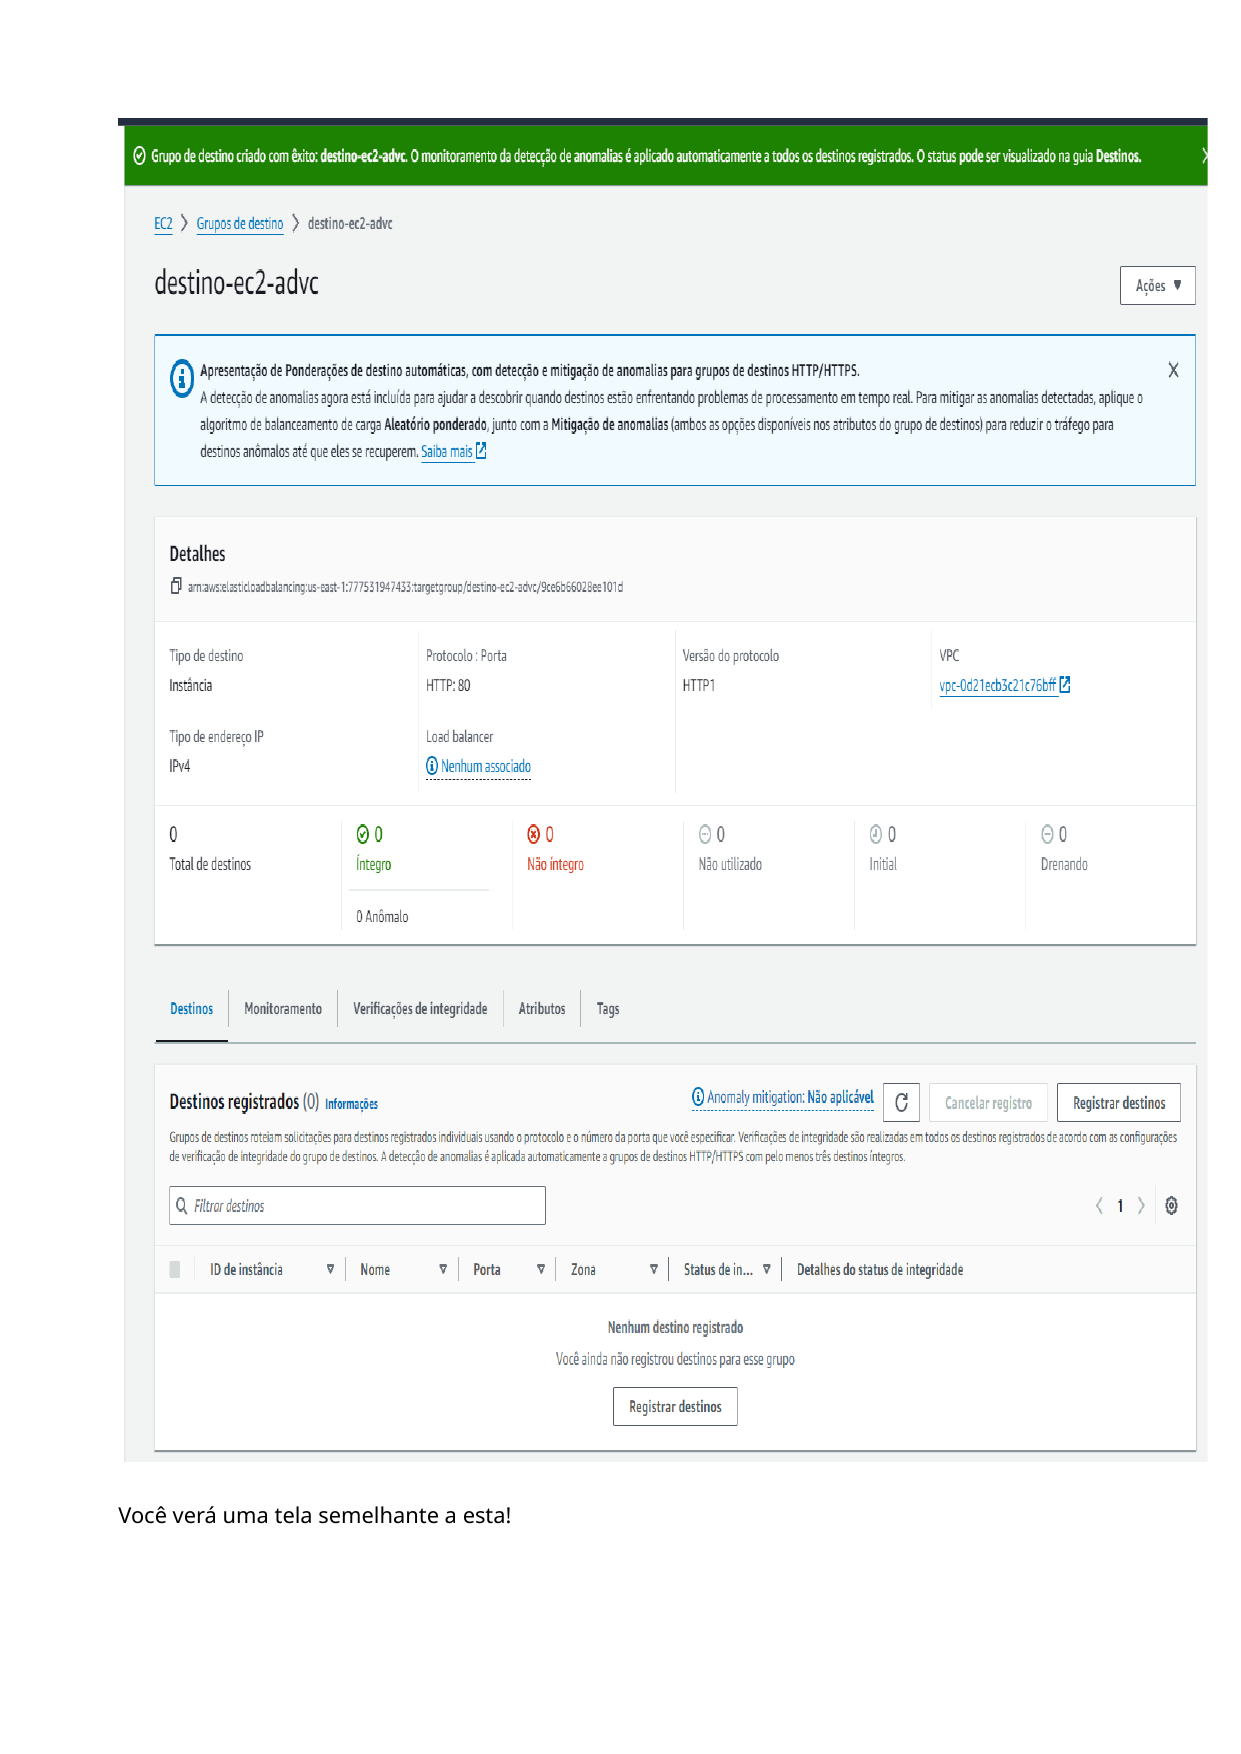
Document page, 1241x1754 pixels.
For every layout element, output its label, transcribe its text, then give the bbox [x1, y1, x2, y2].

picture [118, 118, 1208, 1462]
text Você verá uma tela semelhante a esta! [118, 1500, 1122, 1529]
